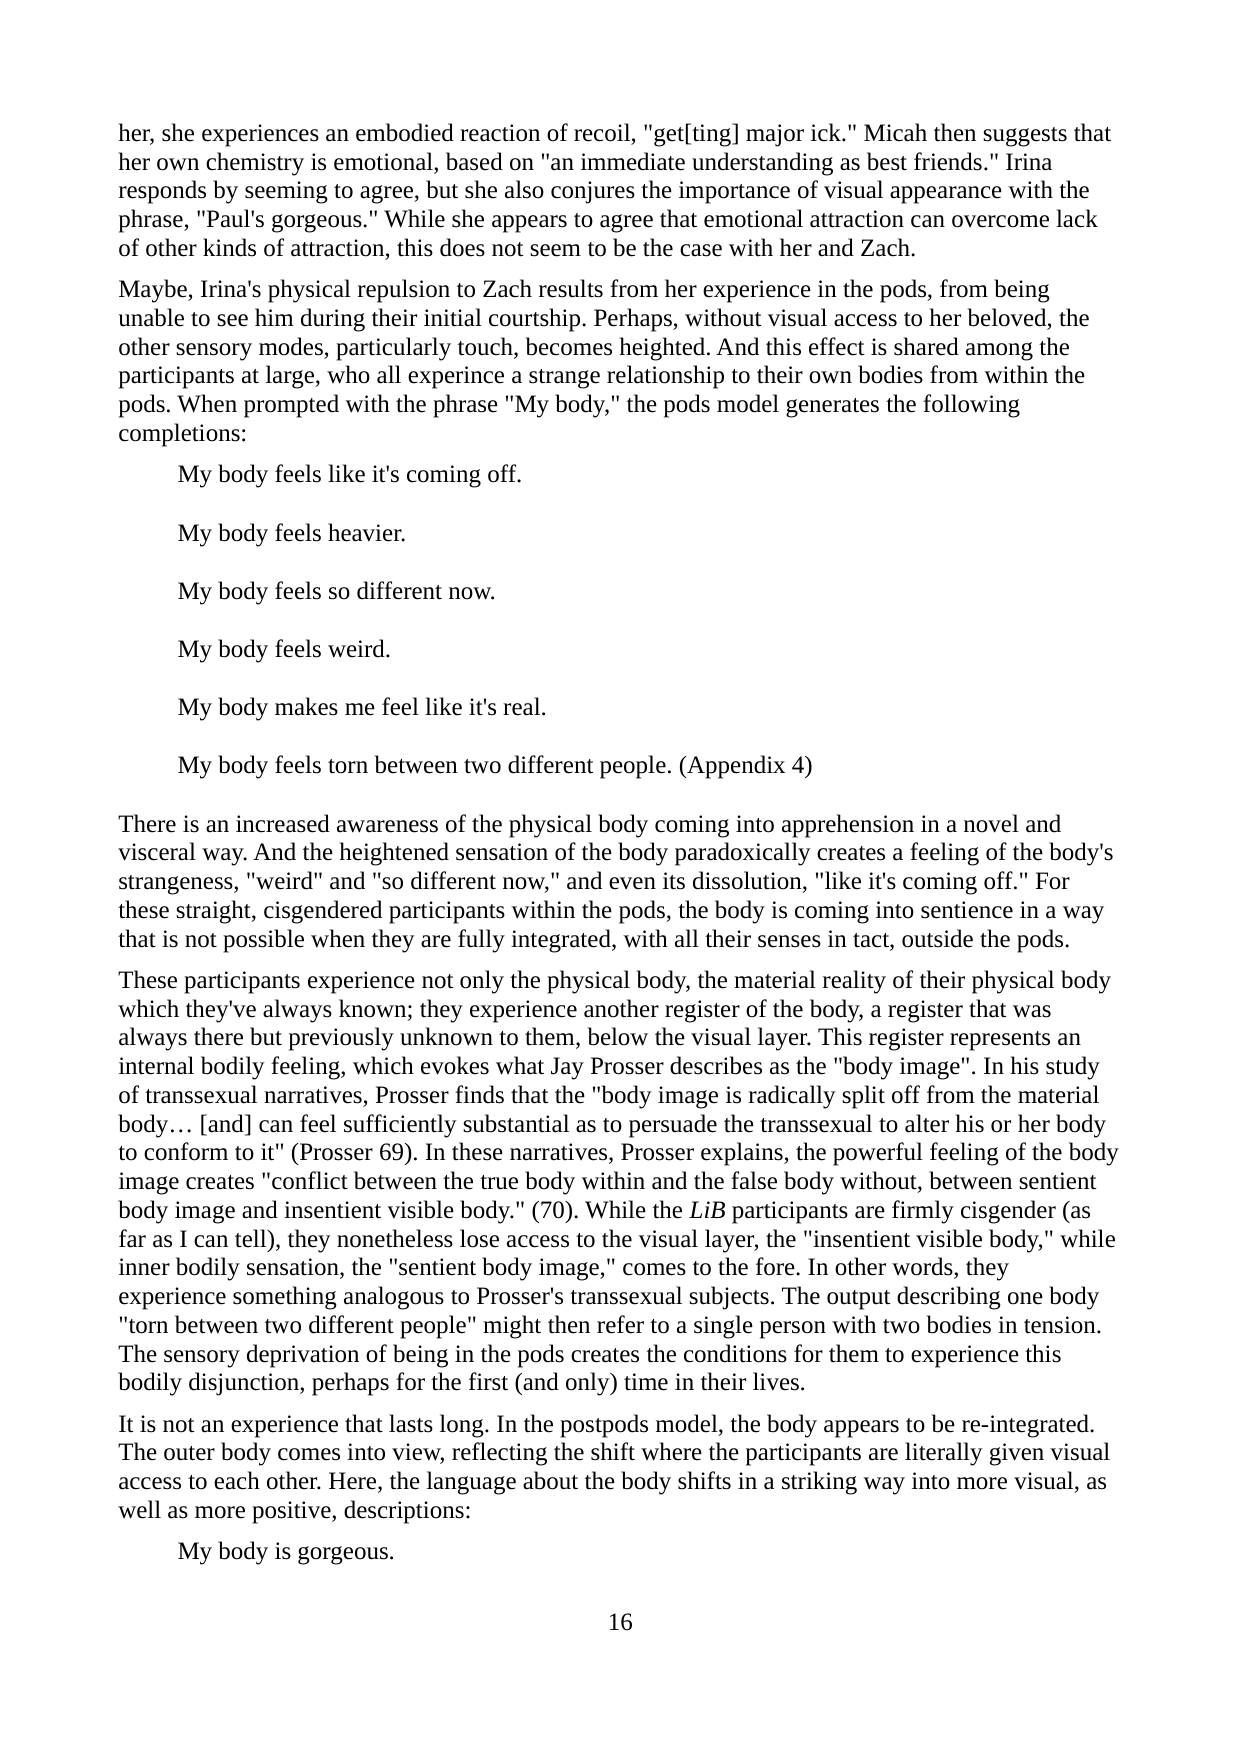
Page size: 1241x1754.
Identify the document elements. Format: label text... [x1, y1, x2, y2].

text My body feels weird. [177, 634, 1063, 663]
text My body feels so different now. [177, 576, 1063, 604]
text My body is gorgeous. [177, 1536, 1063, 1565]
text her, she experiences an embodied reaction of recoil, "get[ting] major ick." Micah then suggests that her own chemistry is emotional, based on "an immediate understanding as best friends." Irina responds by seeming to agree, but she also conjures the importance of visual appearance with the phrase, "Paul's gorgeous." While she appears to agree that emotional attraction can overcome lack of other kinds of attraction, this does not seem to be the case with her and Zach. [118, 118, 1122, 262]
text My body feels torn between two different people. (Appendix 4) [177, 751, 1063, 779]
text My body feels like it's coming off. [177, 459, 1063, 488]
text My body feels heavier. [177, 518, 1063, 546]
text These participants experience not only the physical body, the material reality of their physical body which they've always known; they experience another register of the body, a register that was always there but previously unknown to them, below the visual layer. This register represents an internal bodily feeling, which evokes what Jay Prosser describes as the "body image". In his study of transsexual narratives, Prosser finds that the "body image is radically split off from the material body… [and] can feel sufficiently substantial as to persuade the transsexual to alter his or her body to conform to it" (Prosser 69). In these narratives, Prosser explains, the powerful feeling of the body image creates "conflict between the true body within and the false body without, between sentient body image and insentient visible body." (70). While the LiB participants are firmly cisgender (as far as I can tell), they nonetheless lose access to the visual layer, the "insentient visible body," while inner bodily sensation, the "sentient body image," comes to the fore. In other words, they experience something analogous to Prosser's transsexual subjects. The output describing one body "torn between two different people" might then refer to a single person with two bodies in tension. The sensory deprivation of being in the pods creates the conditions for them to experience this bodily disjunction, perhaps for the first (and only) time in their lives. [118, 965, 1122, 1396]
text There is an increased awareness of the physical body coming into apprehension in a novel and visceral way. And the heightened sensation of the body paradoxically creates a feeling of the body's strangeness, "weird" and "so different now," and even its dissolution, "like it's coming off." For these straight, cisgendered participants within the pods, the body is coming into sentience in a way that is not possible when they are fully integrated, with all their senses in tact, outside the pods. [118, 809, 1122, 952]
text My body makes me feel like it's real. [177, 692, 1063, 721]
text It is not an experience that lasts long. In the postpods model, the body appears to be re-integrated. The outer body comes into view, reflecting the shift where the participants are literally given visual access to each other. Here, the language about the body shifts in a striking way into more visual, as well as more positive, descriptions: [118, 1409, 1122, 1524]
text Maybe, Irina's physical repulsion to Zach results from her experience in the pods, from being unable to see him during their initial courtship. Perhaps, without visual access to her beloved, the other sensory modes, particularly touch, becomes heighted. And this effect is shared among the participants at large, who all experince a strange relationship to their own bodies from within the pods. When prompted with the phrase "My body," the pods model generates the following completions: [118, 274, 1122, 447]
